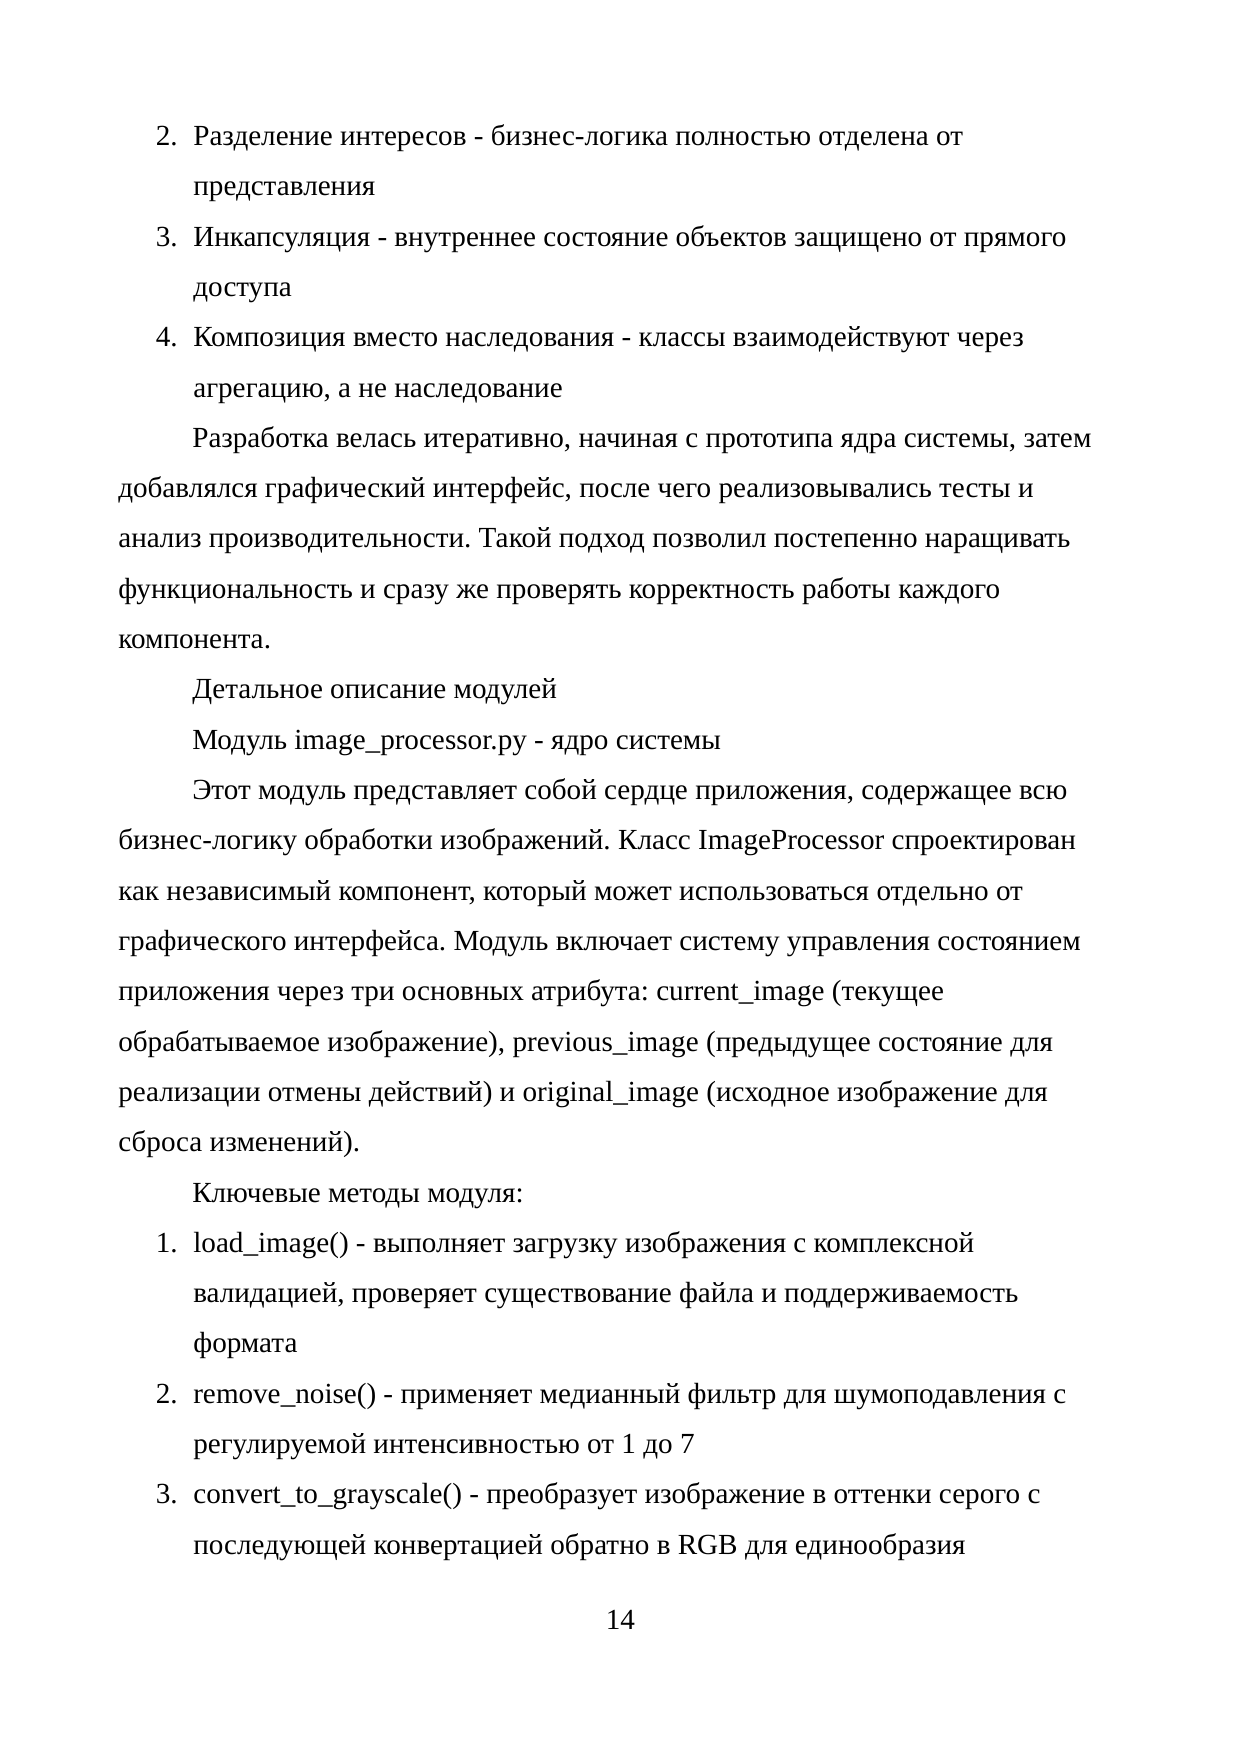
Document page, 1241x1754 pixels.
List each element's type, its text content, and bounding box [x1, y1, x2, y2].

list Разделение интересов - бизнес-логика полностью отделена от представления [156, 118, 1122, 202]
text Детальное описание модулей [118, 672, 1122, 705]
list load_image() - выполняет загрузку изображения с комплексной валидацией, проверяет существование файла и поддерживаемость формата [156, 1225, 1122, 1359]
list Инкапсуляция - внутреннее состояние объектов защищено от прямого доступа [156, 219, 1122, 303]
text Разработка велась итеративно, начиная с прототипа ядра системы, затем добавлялся графический интерфейс, после чего реализовывались тесты и анализ производительности. Такой подход позволил постепенно наращивать функциональность и сразу же проверять корректность работы каждого компонента. [118, 420, 1122, 655]
list Композиция вместо наследования - классы взаимодействуют через агрегацию, а не наследование [156, 319, 1122, 403]
text Ключевые методы модуля: [118, 1175, 1122, 1208]
text Модуль image_processor.py - ядро системы [118, 722, 1122, 755]
list remove_noise() - применяет медианный фильтр для шумоподавления с регулируемой интенсивностью от 1 до 7 [156, 1376, 1122, 1460]
text Этот модуль представляет собой сердце приложения, содержащее всю бизнес-логику обработки изображений. Класс ImageProcessor спроектирован как независимый компонент, который может использоваться отдельно от графического интерфейса. Модуль включает систему управления состоянием приложения через три основных атрибута: current_image (текущее обрабатываемое изображение), previous_image (предыдущее состояние для реализации отмены действий) и original_image (исходное изображение для сброса изменений). [118, 772, 1122, 1158]
list convert_to_grayscale() - преобразует изображение в оттенки серого с последующей конвертацией обратно в RGB для единообразия [156, 1477, 1122, 1560]
